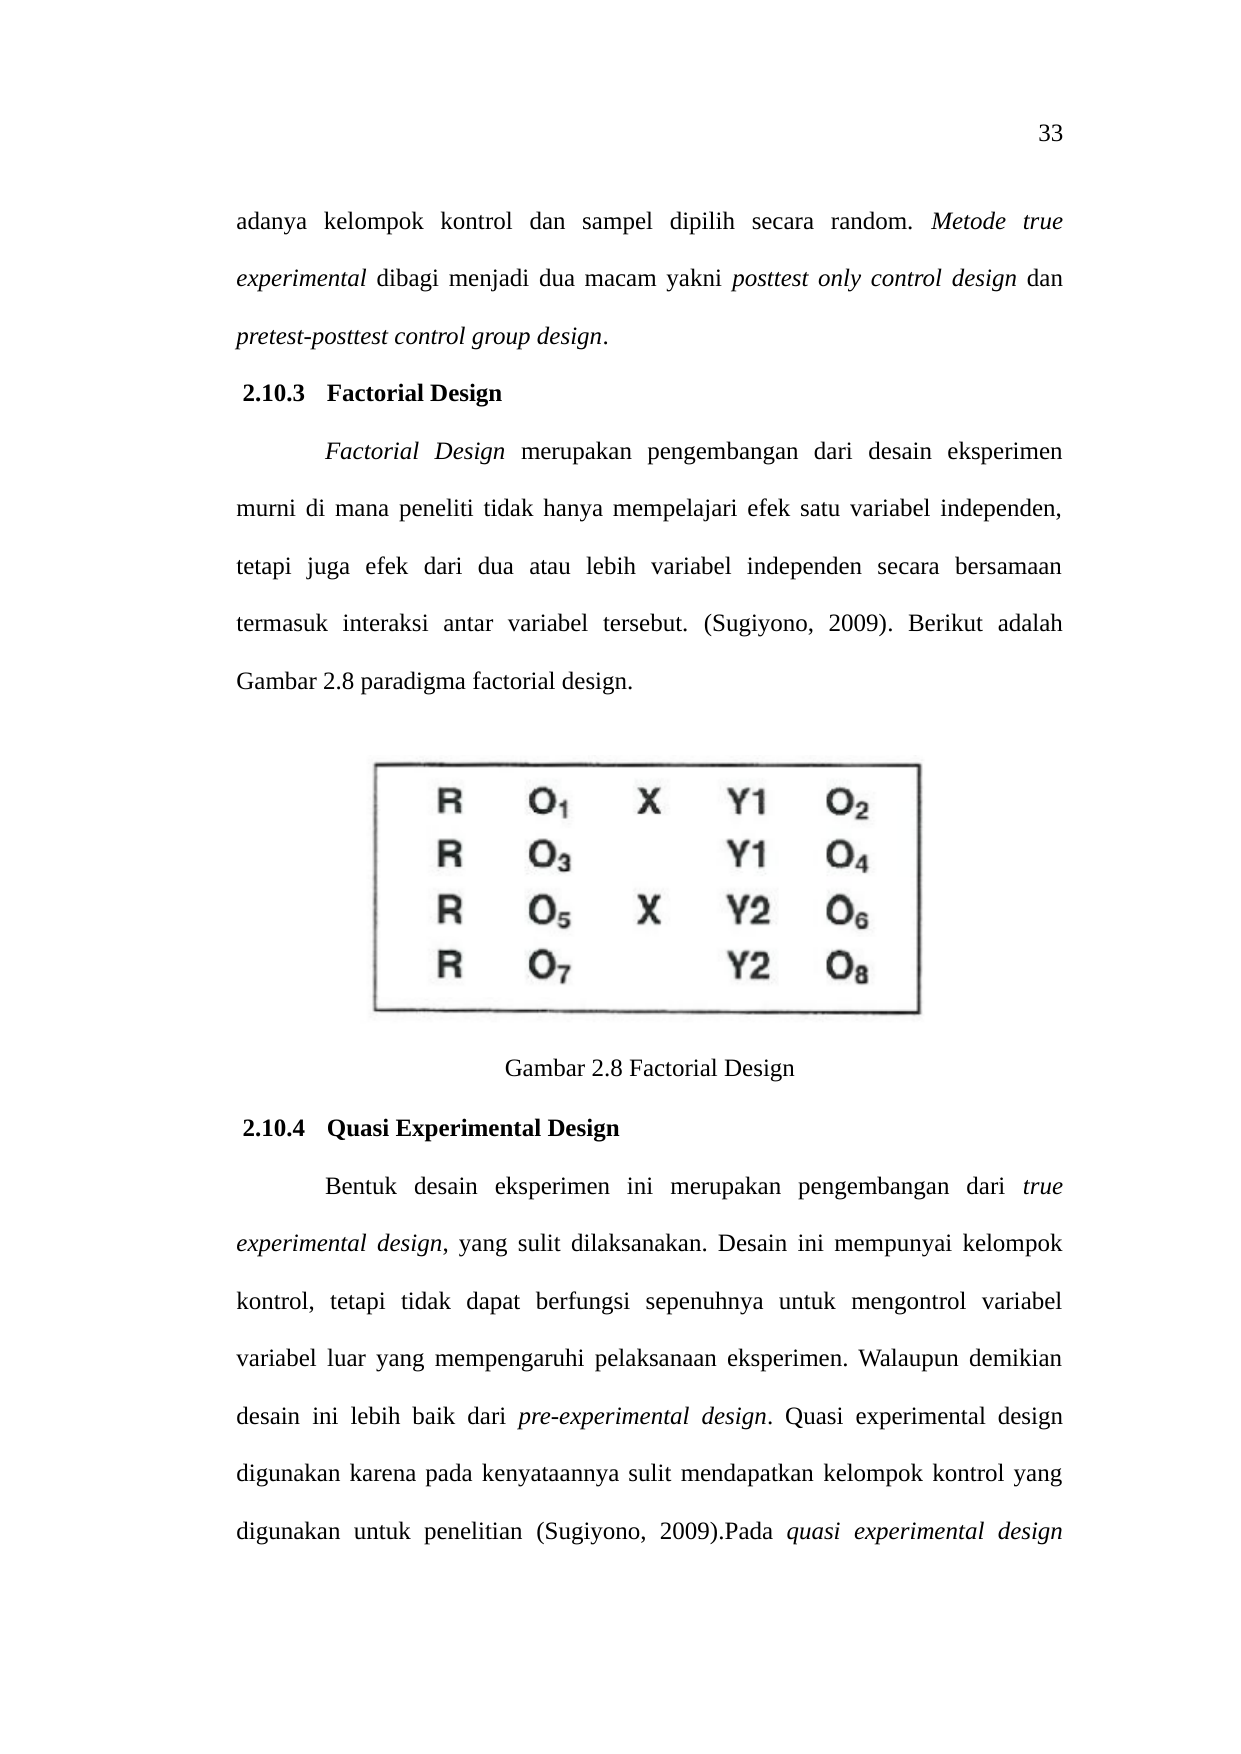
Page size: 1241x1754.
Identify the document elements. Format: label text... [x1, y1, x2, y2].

text Factorial Design merupakan pengembangan dari desain eksperimen murni di mana peneliti tidak hanya mempelajari efek satu variabel independen, tetapi juga efek dari dua atau lebih variabel independen secara bersamaan termasuk interaksi antar variabel tersebut. (Sugiyono, 2009). Berikut adalah Gambar 2.8 paradigma factorial design. [236, 436, 1063, 695]
subtitle Quasi Experimental Design [236, 1113, 1063, 1142]
text Gambar 2.8 Factorial Design [359, 1024, 940, 1082]
text adanya kelompok kontrol dan sampel dipilih secara random. Metode true experimental dibagi menjadi dua macam yakni posttest only control design dan pretest-posttest control group design. [236, 206, 1063, 350]
text Bentuk desain eksperimen ini merupakan pengembangan dari true experimental design, yang sulit dilaksanakan. Desain ini mempunyai kelompok kontrol, tetapi tidak dapat berfungsi sepenuhnya untuk mengontrol variabel variabel luar yang mempengaruhi pelaksanaan eksperimen. Walaupun demikian desain ini lebih baik dari pre-experimental design. Quasi experimental design digunakan karena pada kenyataannya sulit mendapatkan kelompok kontrol yang digunakan untuk penelitian (Sugiyono, 2009).Pada quasi experimental design [236, 1171, 1063, 1544]
subtitle Factorial Design [236, 378, 1063, 407]
picture [359, 755, 940, 1024]
